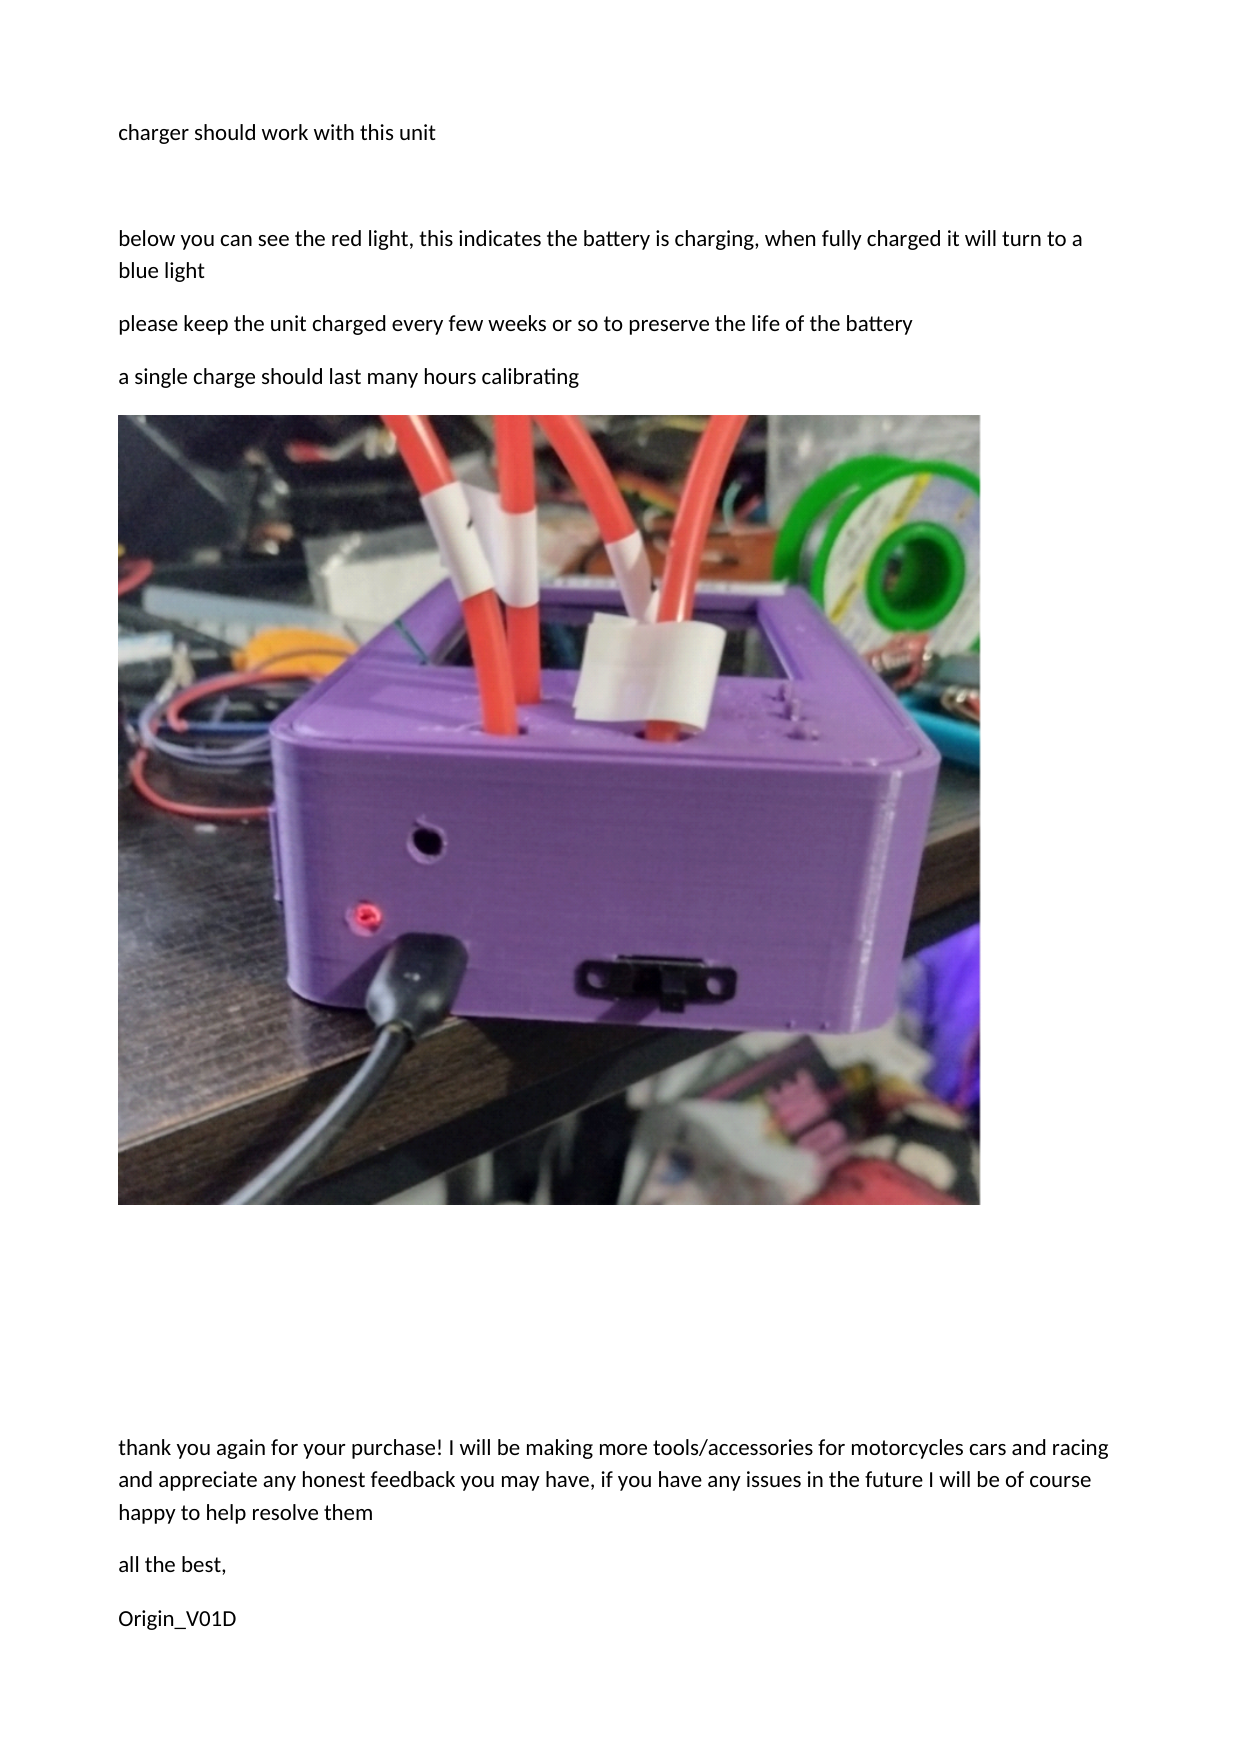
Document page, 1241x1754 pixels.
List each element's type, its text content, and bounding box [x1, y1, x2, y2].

text Origin_V01D [118, 1604, 1122, 1632]
text a single charge should last many hours calibrating [118, 362, 1122, 390]
text charger should work with this unit [118, 118, 1122, 146]
text please keep the unit charged every few weeks or so to preserve the life of the battery [118, 309, 1122, 337]
text below you can see the red light, this indicates the battery is charging, when fully charged it will turn to a blue light [118, 224, 1122, 284]
text all the best, [118, 1551, 1122, 1579]
text thank you again for your purchase! I will be making more tools/accessories for motorcycles cars and racing and appreciate any honest feedback you may have, if you have any issues in the future I will be of course happy to help resolve them [118, 1433, 1122, 1526]
